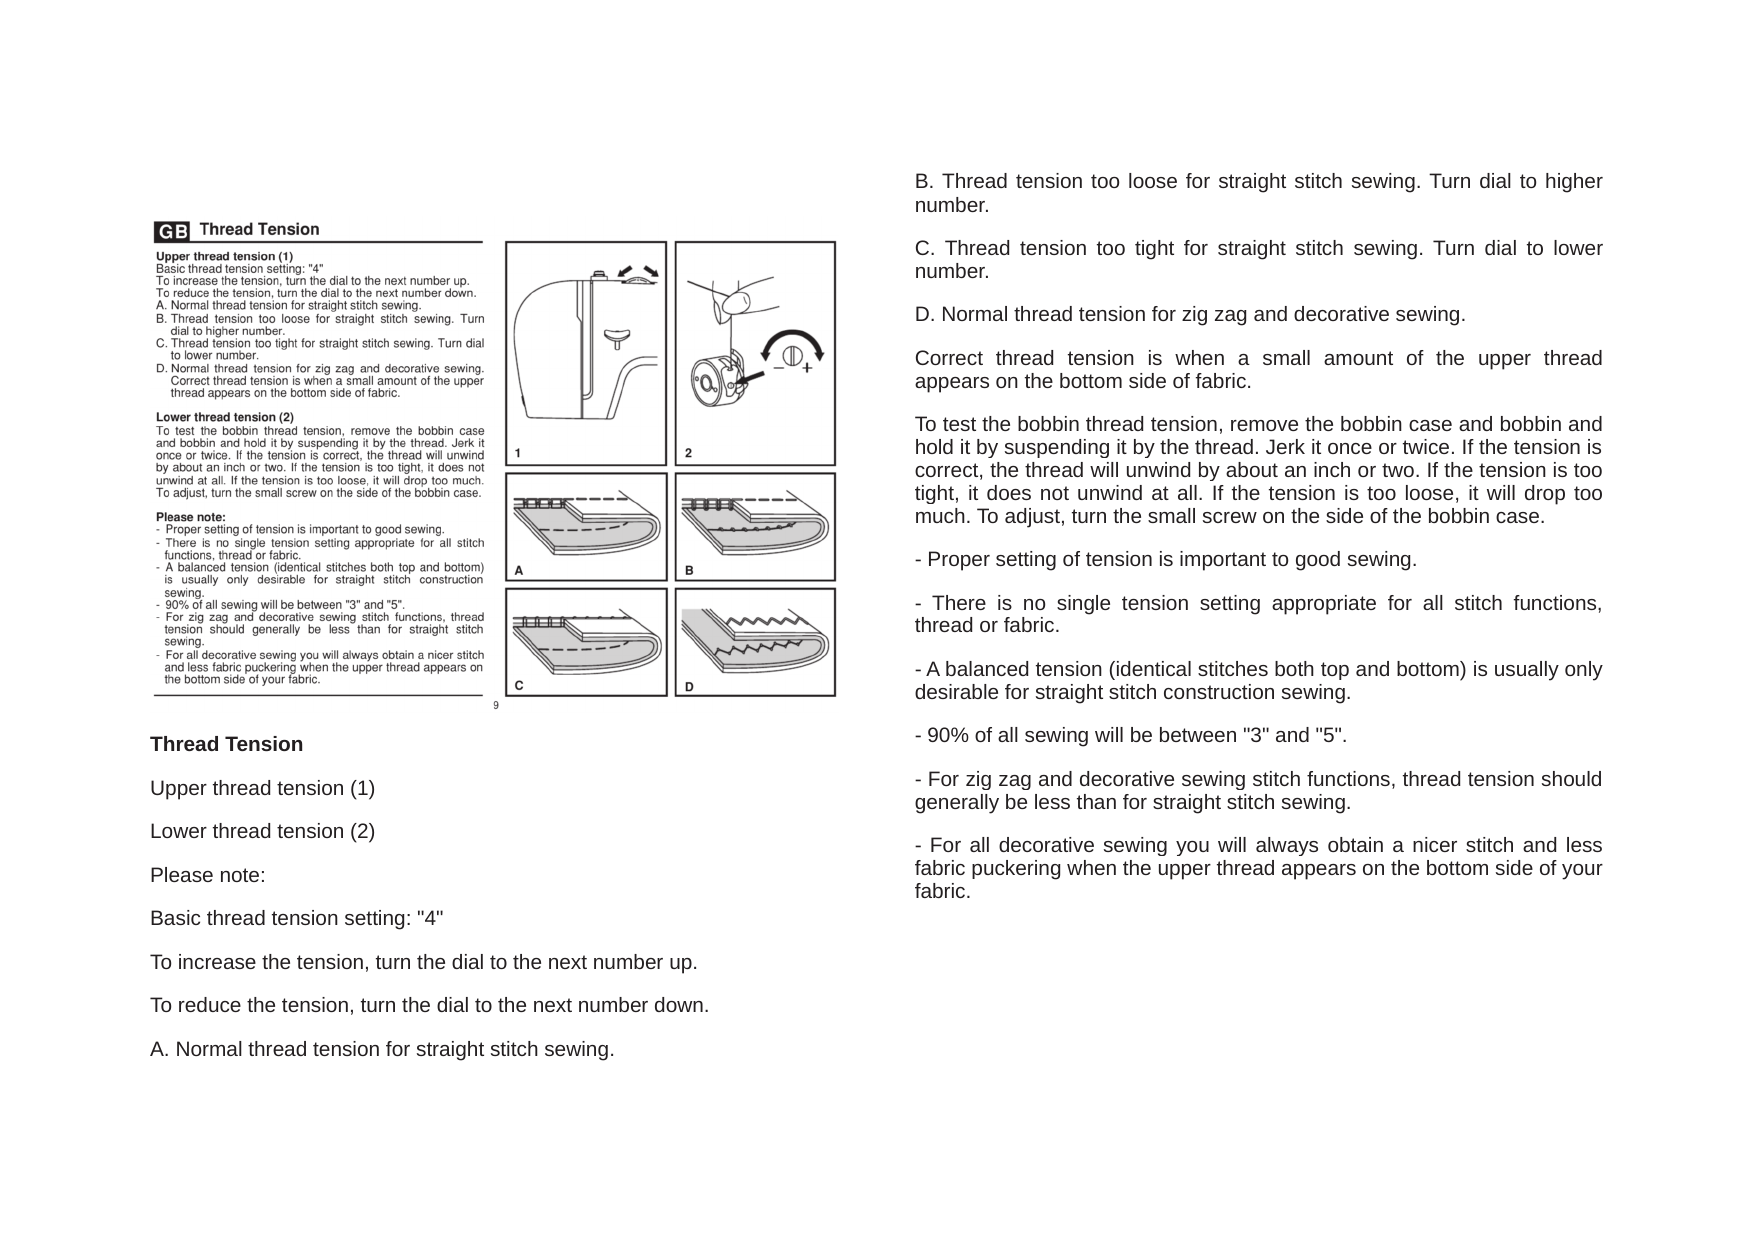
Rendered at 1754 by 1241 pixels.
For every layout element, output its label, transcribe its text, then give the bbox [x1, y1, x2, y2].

text Thread Tension [150, 733, 839, 756]
picture [150, 216, 839, 713]
text To increase the tension, turn the dial to the next number up. [150, 951, 839, 974]
text - There is no single tension setting appropriate for all stitch functions, thread or fabric. [914, 592, 1604, 637]
text - Proper setting of tension is important to good sewing. [914, 548, 1604, 571]
text A. Normal thread tension for straight stitch sewing. [150, 1038, 839, 1061]
text - 90% of all sewing will be between "3" and "5". [914, 724, 1604, 747]
text C. Thread tension too tight for straight stitch sewing. Turn dial to lower number. [914, 237, 1604, 283]
text B. Thread tension too loose for straight stitch sewing. Turn dial to higher number. [914, 171, 1604, 216]
text Lower thread tension (2) [150, 820, 839, 843]
text Please note: [150, 864, 839, 887]
text - For zig zag and decorative sewing stitch functions, thread tension should generally be less than for straight stitch sewing. [914, 768, 1604, 813]
text To test the bobbin thread tension, remove the bobbin case and bobbin and hold it by suspending it by the thread. Jerk it once or twice. If the tension is correct, the thread will unwind by about an inch or two. If the tension is too tight, it does not unwind at all. If the tension is too loose, it will drop too much. To adjust, turn the small screw on the side of the bobbin case. [914, 413, 1604, 527]
text To reduce the tension, turn the dial to the next number down. [150, 994, 839, 1017]
text Upper thread tension (1) [150, 777, 839, 799]
text D. Normal thread tension for zig zag and decorative sewing. [914, 303, 1604, 326]
text Basic thread tension setting: "4" [150, 907, 839, 930]
text - For all decorative sewing you will always obtain a nicer stitch and less fabric puckering when the upper thread appears on the bottom side of your fabric.GB [914, 834, 1604, 903]
text Correct thread tension is when a small amount of the upper thread appears on the bottom side of fabric. [914, 347, 1604, 393]
text - A balanced tension (identical stitches both top and bottom) is usually only desirable for straight stitch construction sewing. [914, 658, 1604, 704]
